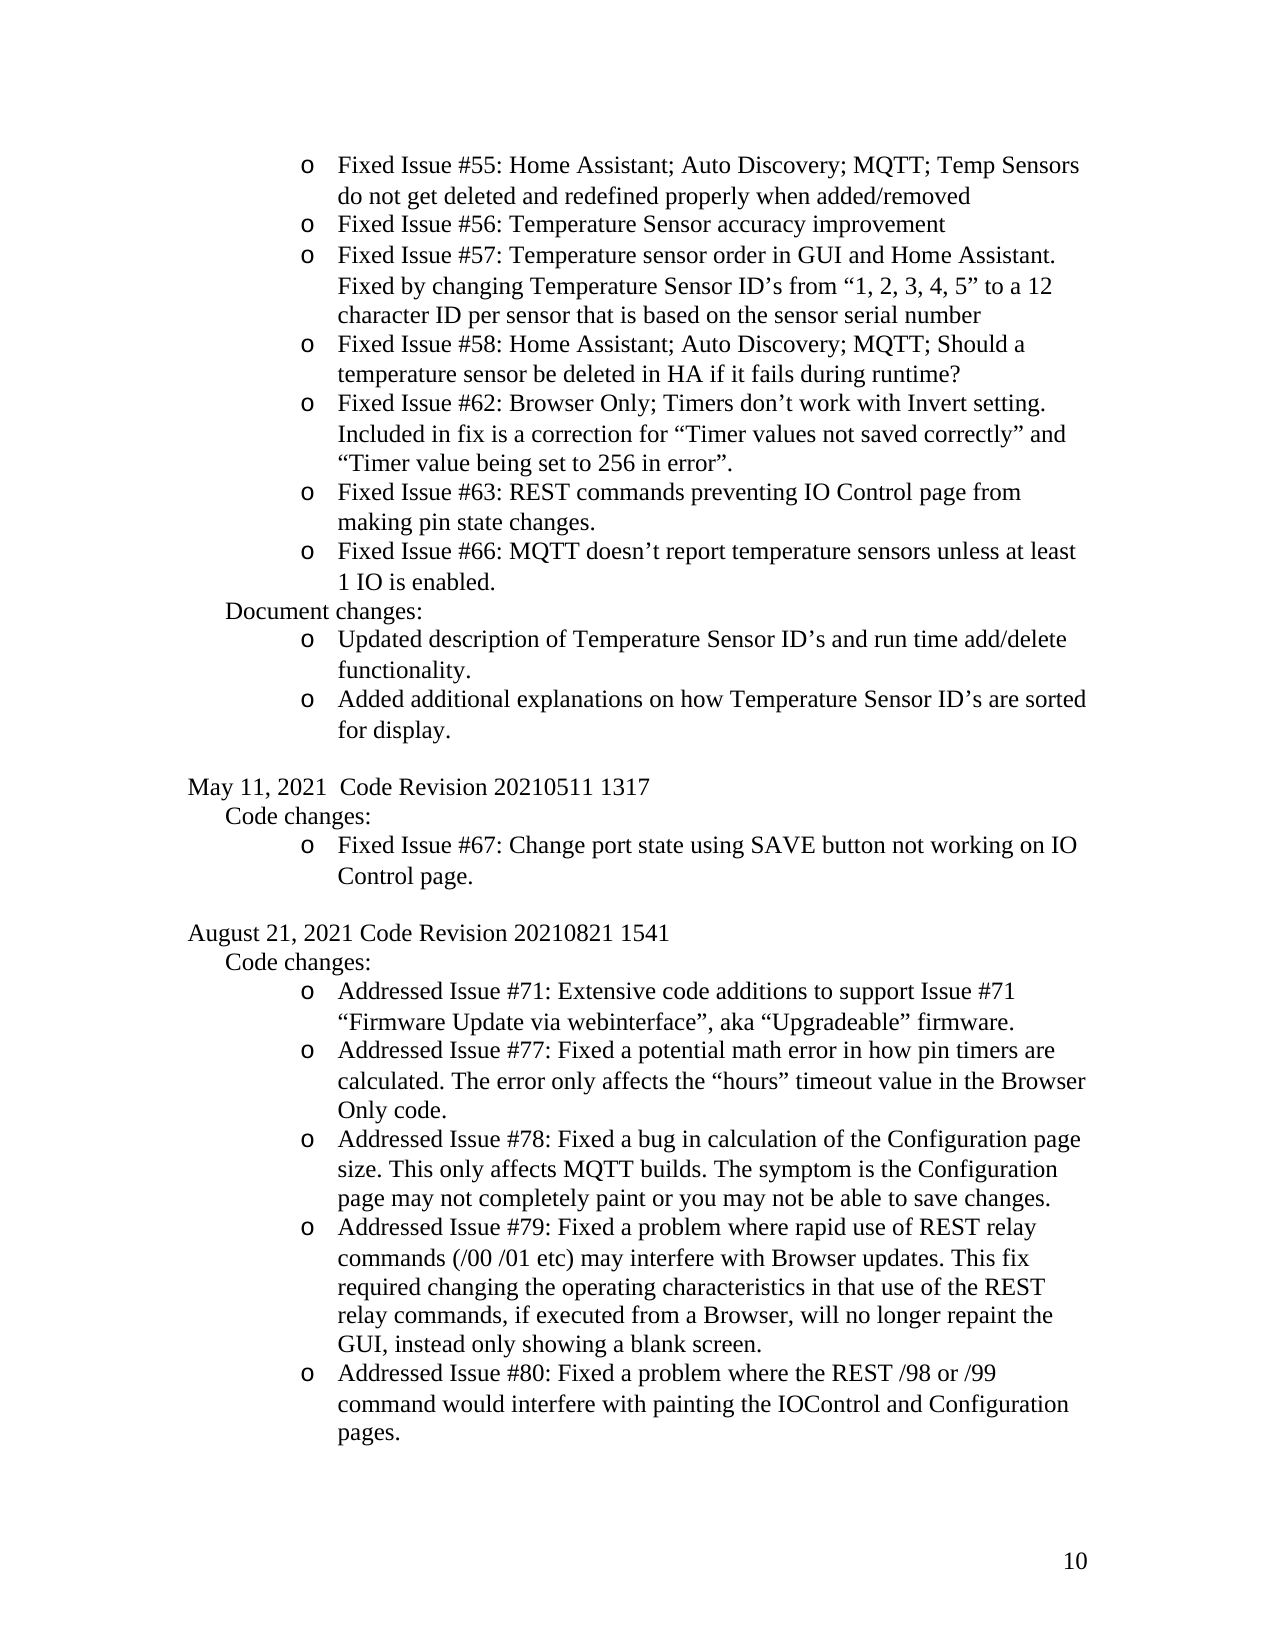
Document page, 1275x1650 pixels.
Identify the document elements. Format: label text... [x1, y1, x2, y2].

list Addressed Issue #79: Fixed a problem where rapid use of REST relay commands (/00 /01 etc) may interfere with Browser updates. This fix required changing the operating characteristics in that use of the REST relay commands, if executed from a Browser, will no longer repaint the GUI, instead only showing a blank screen. [300, 1212, 1087, 1358]
list Fixed Issue #56: Temperature Sensor accuracy improvement [300, 209, 1087, 240]
list Fixed Issue #57: Temperature sensor order in GUI and Home Assistant. Fixed by changing Temperature Sensor ID’s from “1, 2, 3, 4, 5” to a 12 character ID per sensor that is based on the sensor serial number [300, 240, 1087, 329]
list Addressed Issue #71: Extensive code additions to support Issue #71 “Firmware Update via webinterface”, aka “Upgradeable” firmware. [300, 976, 1087, 1035]
list Addressed Issue #80: Fixed a problem where the REST /98 or /99 command would interfere with painting the IOControl and Configuration pages. [300, 1358, 1087, 1446]
list Fixed Issue #66: MQTT doesn’t report temperature sensors unless at least 1 IO is enabled. [300, 536, 1087, 596]
list Fixed Issue #67: Change port state using SAVE button not working on IO Control page. [300, 830, 1087, 889]
list Added additional explanations on how Temperature Sensor ID’s are sorted for display. [300, 684, 1087, 744]
list Fixed Issue #63: REST commands preventing IO Control page from making pin state changes. [300, 477, 1087, 536]
text Document changes: [225, 596, 1087, 624]
text August 21, 2021 Code Revision 20210821 1541 [187, 918, 1087, 947]
text Code changes: [225, 801, 1087, 830]
text May 11, 2021 Code Revision 20210511 1317 [187, 772, 1087, 801]
list Fixed Issue #55: Home Assistant; Auto Discovery; MQTT; Temp Sensors do not get deleted and redefined properly when added/removed [300, 150, 1087, 209]
list Fixed Issue #58: Home Assistant; Auto Discovery; MQTT; Should a temperature sensor be deleted in HA if it fails during runtime? [300, 329, 1087, 388]
list Addressed Issue #77: Fixed a potential math error in how pin timers are calculated. The error only affects the “hours” timeout value in the Browser Only code. [300, 1035, 1087, 1124]
list Addressed Issue #78: Fixed a bug in calculation of the Configuration page size. This only affects MQTT builds. The symptom is the Configuration page may not completely paint or you may not be able to save changes. [300, 1124, 1087, 1212]
list Fixed Issue #62: Browser Only; Timers don’t work with Invert setting. Included in fix is a correction for “Timer values not saved correctly” and “Timer value being set to 256 in error”. [300, 388, 1087, 477]
list Updated description of Temperature Sensor ID’s and run time add/delete functionality. [300, 624, 1087, 684]
text Code changes: [225, 947, 1087, 976]
